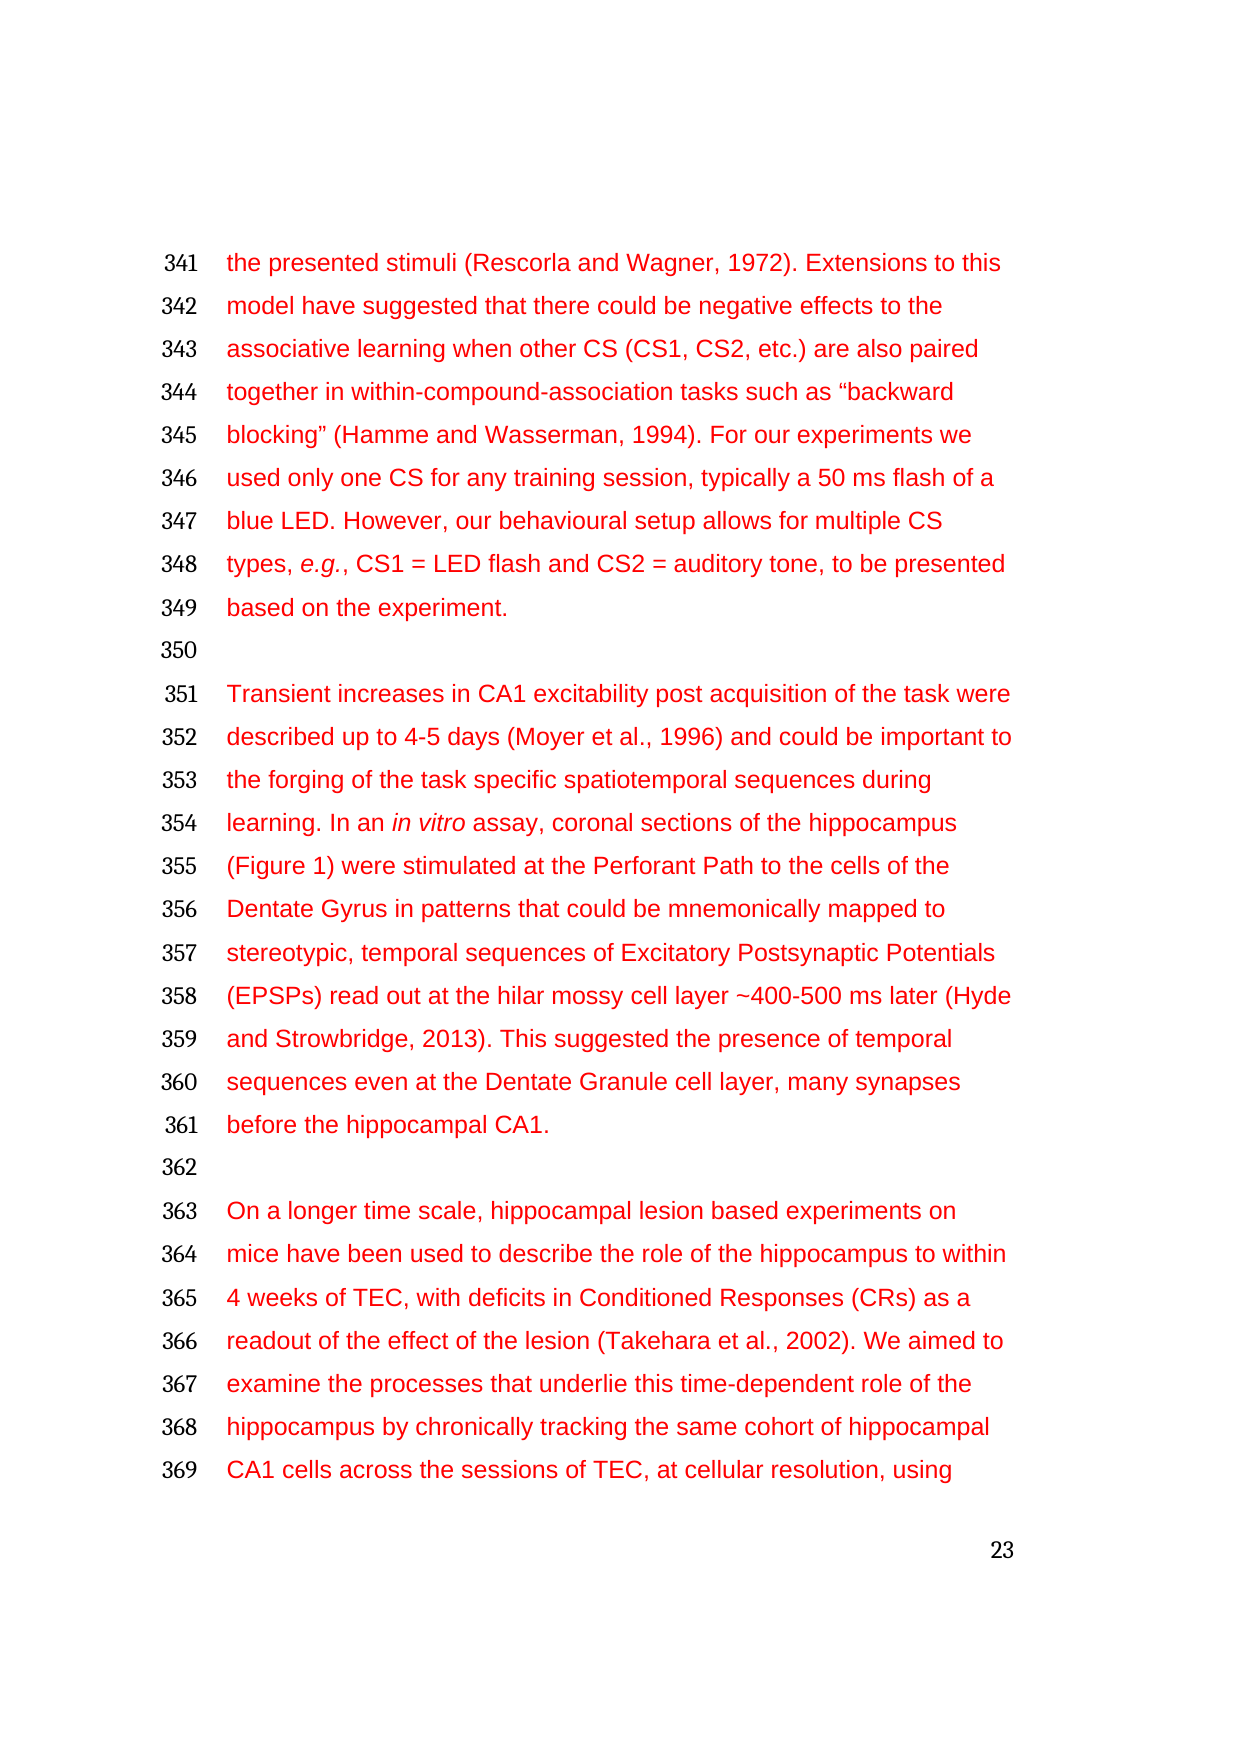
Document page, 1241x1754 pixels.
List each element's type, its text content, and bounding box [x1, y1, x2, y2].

text On a longer time scale, hippocampal lesion based experiments on mice have been used to describe the role of the hippocampus to within 4 weeks of TEC, with deficits in Conditioned Responses (CRs) as a readout of the effect of the lesion (Takehara et al., 2002). We aimed to examine the processes that underlie this time-dependent role of the hippocampus by chronically tracking the same cohort of hippocampal CA1 cells across the sessions of TEC, at cellular resolution, using [226, 1196, 1014, 1484]
text Transient increases in CA1 excitability post acquisition of the task were described up to 4-5 days (Moyer et al., 1996) and could be important to the forging of the task specific spatiotemporal sequences during learning. In an in vitro assay, coronal sections of the hippocampus (Figure 1) were stimulated at the Perforant Path to the cells of the Dentate Gyrus in patterns that could be mnemonically mapped to stereotypic, temporal sequences of Excitatory Postsynaptic Potentials (EPSPs) read out at the hilar mossy cell layer ~400-500 ms later (Hyde and Strowbridge, 2013). This suggested the presence of temporal sequences even at the Dentate Granule cell layer, many synapses before the hippocampal CA1. [226, 679, 1014, 1139]
text the presented stimuli (Rescorla and Wagner, 1972). Extensions to this model have suggested that there could be negative effects to the associative learning when other CS (CS1, CS2, etc.) are also paired together in within-compound-association tasks such as “backward blocking” (Hamme and Wasserman, 1994). For our experiments we used only one CS for any training session, typically a 50 ms flash of a blue LED. However, our behavioural setup allows for multiple CS types, e.g., CS1 = LED flash and CS2 = auditory tone, to be presented based on the experiment. [226, 248, 1014, 621]
